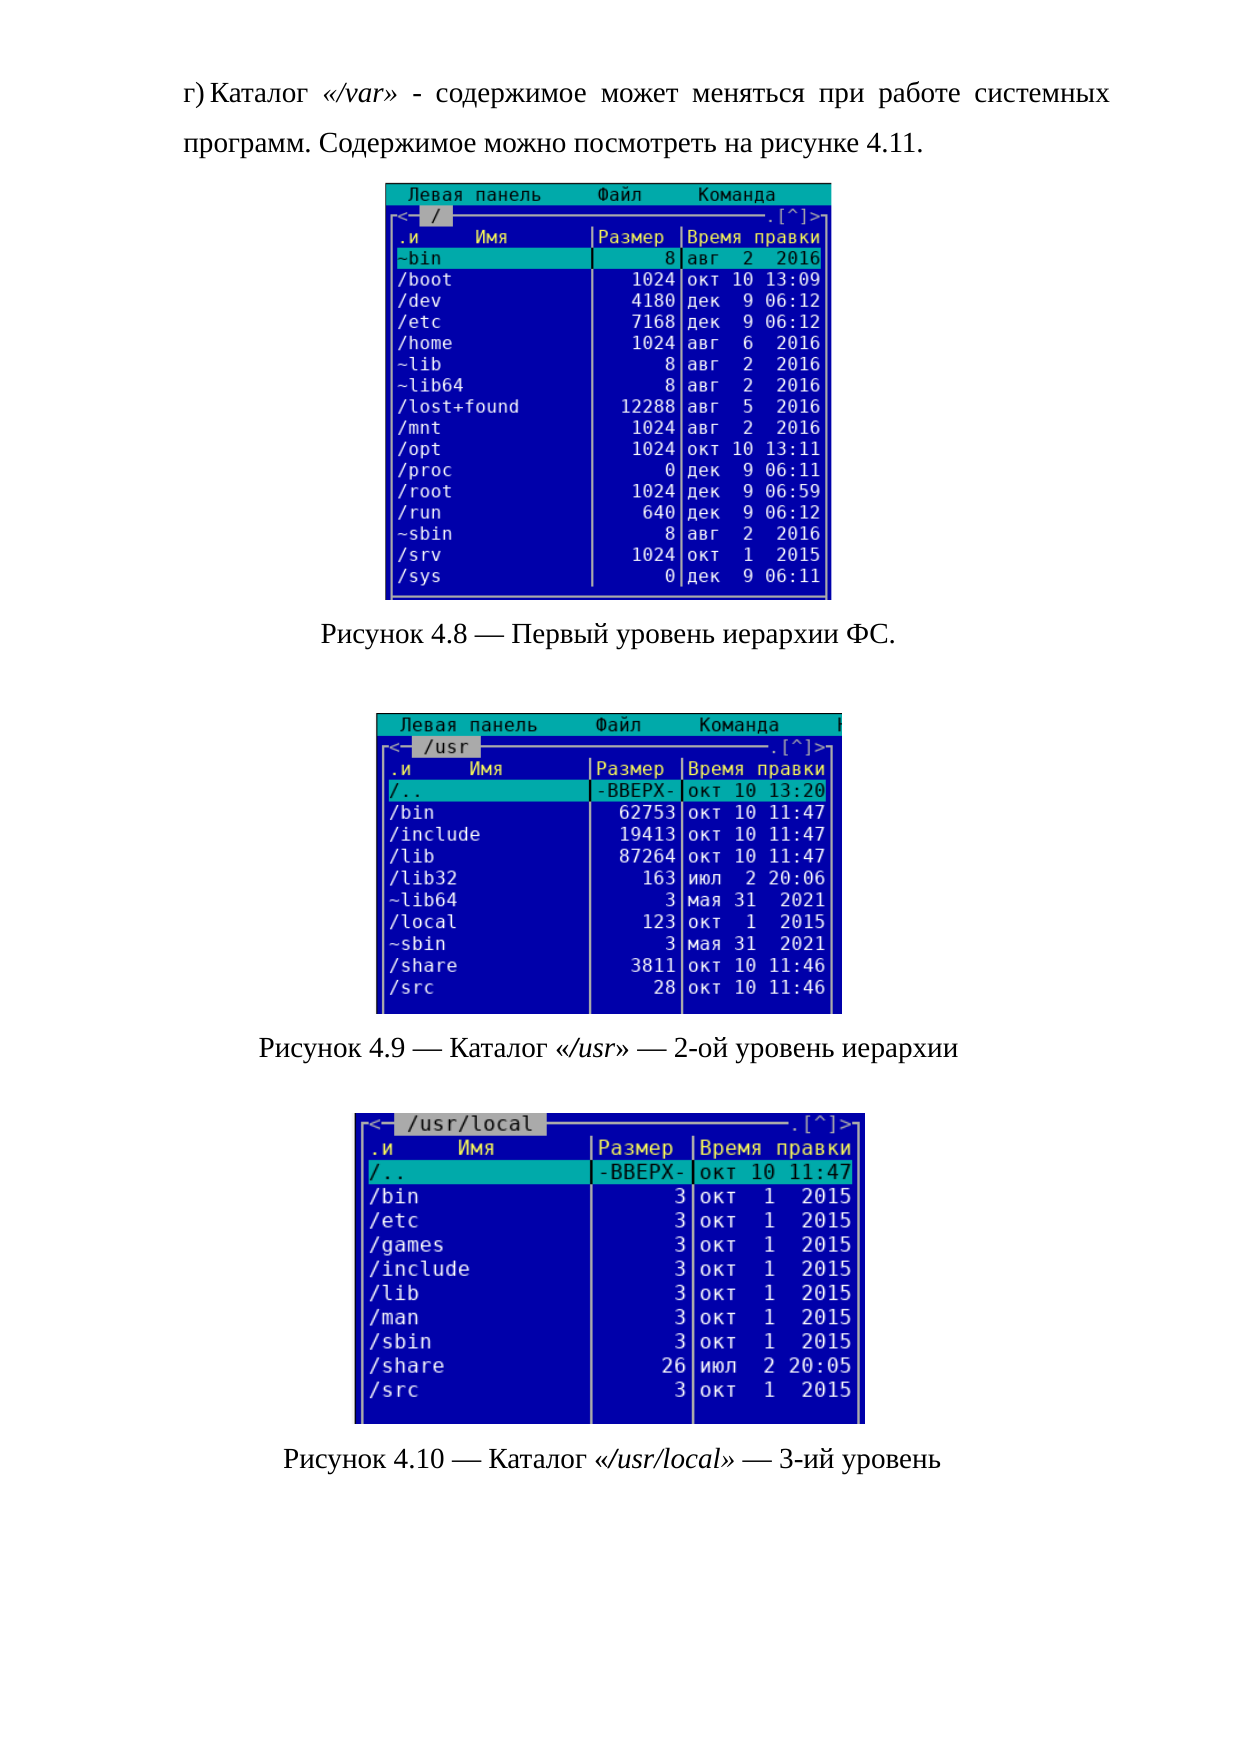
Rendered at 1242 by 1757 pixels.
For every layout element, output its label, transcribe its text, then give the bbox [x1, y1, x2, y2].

picture [385, 182, 832, 600]
picture [351, 1113, 865, 1424]
text Рисунок 4.10 — Каталог «/usr/local» — 3-ий уровень [106, 1131, 1110, 1474]
picture [374, 713, 842, 1014]
list Каталог «/var» - содержимое может меняться при работе системных программ. Содержимое можно посмотреть на рисунке 4.11. [183, 75, 1110, 159]
text Рисунок 4.9 — Каталог «/usr» — 2-ой уровень иерархии [106, 717, 1110, 1064]
list Рисунок 4.8 — Первый уровень иерархии ФС. [106, 199, 1110, 650]
